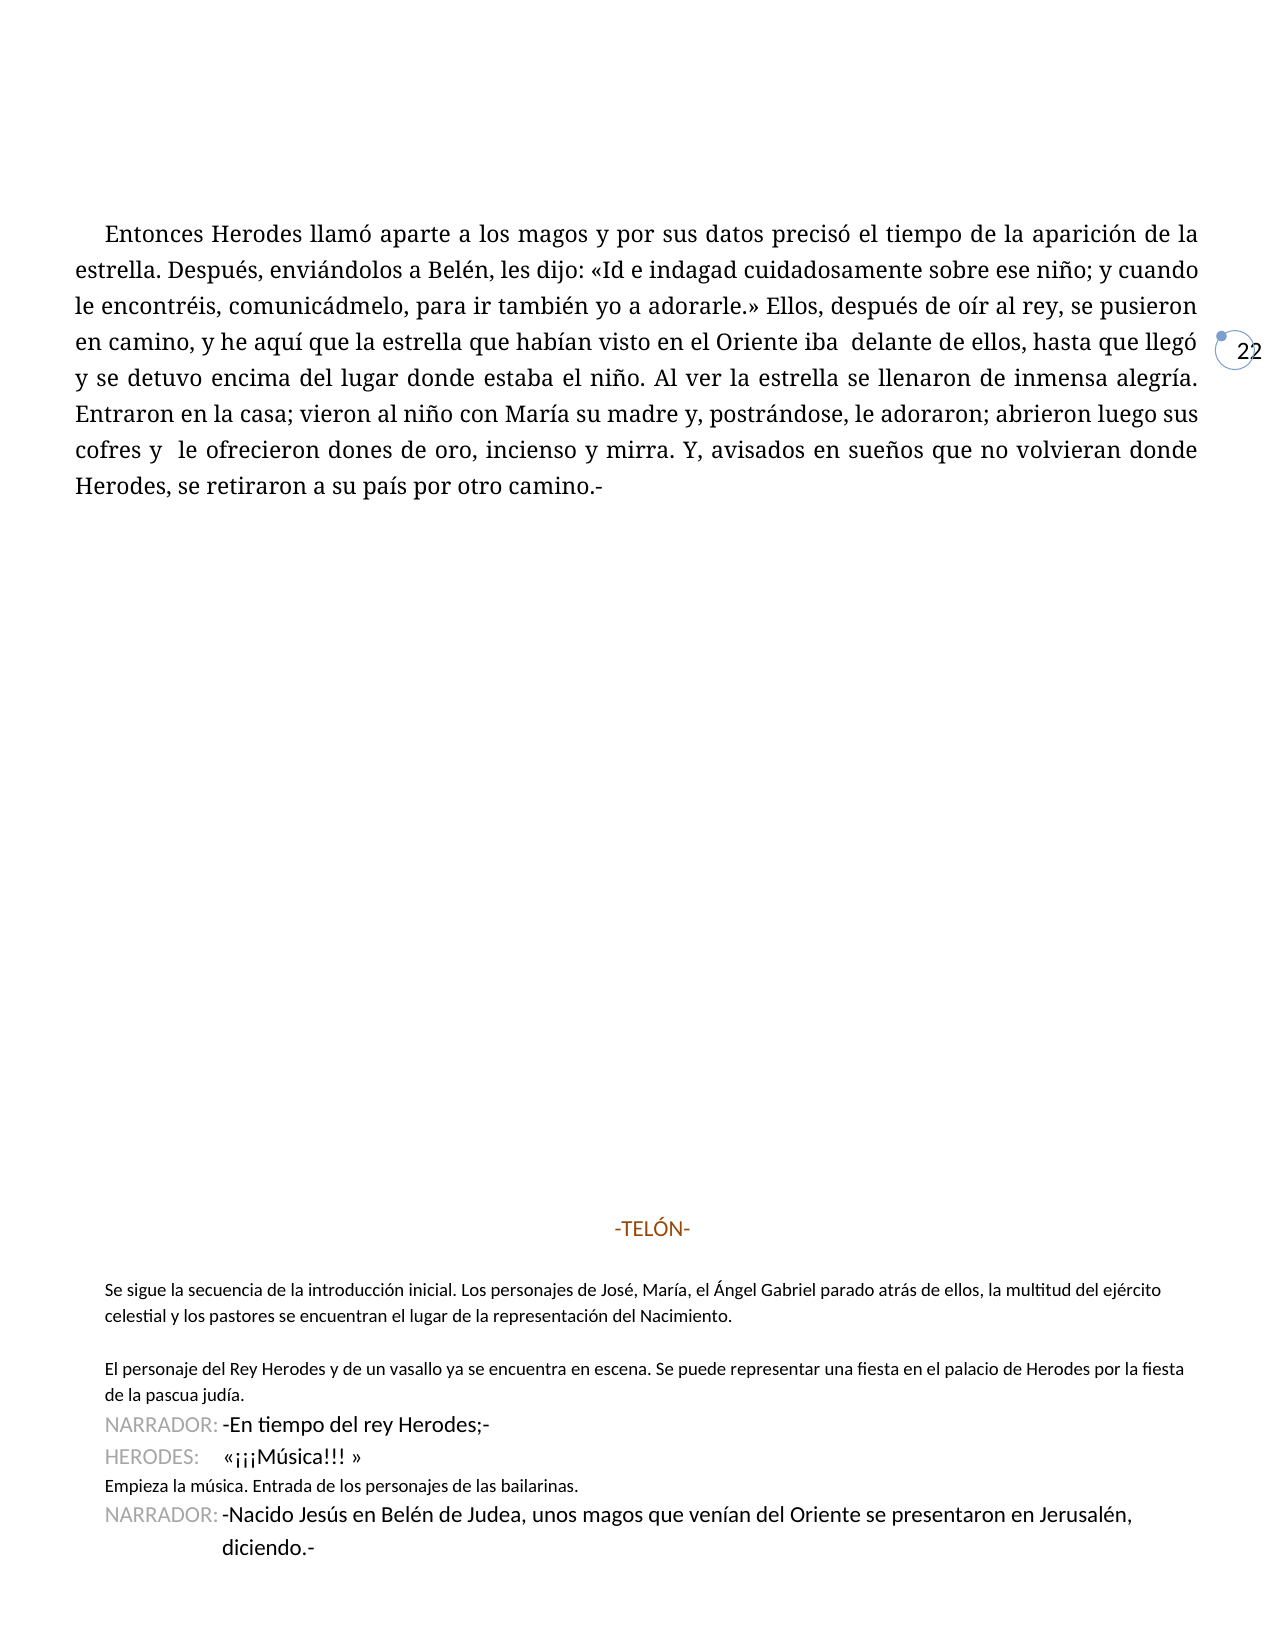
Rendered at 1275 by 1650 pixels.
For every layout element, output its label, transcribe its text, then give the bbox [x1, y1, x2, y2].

text Empieza la música. Entrada de los personajes de las bailarinas. [104, 1474, 1200, 1497]
text El personaje del Rey Herodes y de un vasallo ya se encuentra en escena. Se puede representar una fiesta en el palacio de Herodes por la fiesta de la pascua judía. [104, 1357, 1200, 1406]
text Entonces Herodes llamó aparte a los magos y por sus datos precisó el tiempo de la aparición de la estrella. Después, enviándolos a Belén, les dijo: «Id e indagad cuidadosamente sobre ese niño; y cuando le encontréis, comunicádmelo, para ir también yo a adorarle.» Ellos, después de oír al rey, se pusieron en camino, y he aquí que la estrella que habían visto en el Oriente iba delante de ellos, hasta que llegó y se detuvo encima del lugar donde estaba el niño. Al ver la estrella se llenaron de inmensa alegría. Entraron en la casa; vieron al niño con María su madre y, postrándose, le adoraron; abrieron luego sus cofres y le ofrecieron dones de oro, incienso y mirra. Y, avisados en sueños que no volvieran donde Herodes, se retiraron a su país por otro camino.- [75, 218, 1200, 501]
text -TELÓN- [104, 1214, 1200, 1242]
text Se sigue la secuencia de la introducción inicial. Los personajes de José, María, el Ángel Gabriel parado atrás de ellos, la multitud del ejército celestial y los pastores se encuentran el lugar de la representación del Nacimiento. [104, 1278, 1200, 1327]
text NARRADOR: -Nacido Jesús en Belén de Judea, unos magos que venían del Oriente se presentaron en Jerusalén, diciendo.- [104, 1501, 1200, 1561]
text HERODES: «¡¡¡Música!!! » [104, 1442, 1200, 1470]
text NARRADOR: -En tiempo del rey Herodes;- [104, 1410, 1200, 1438]
